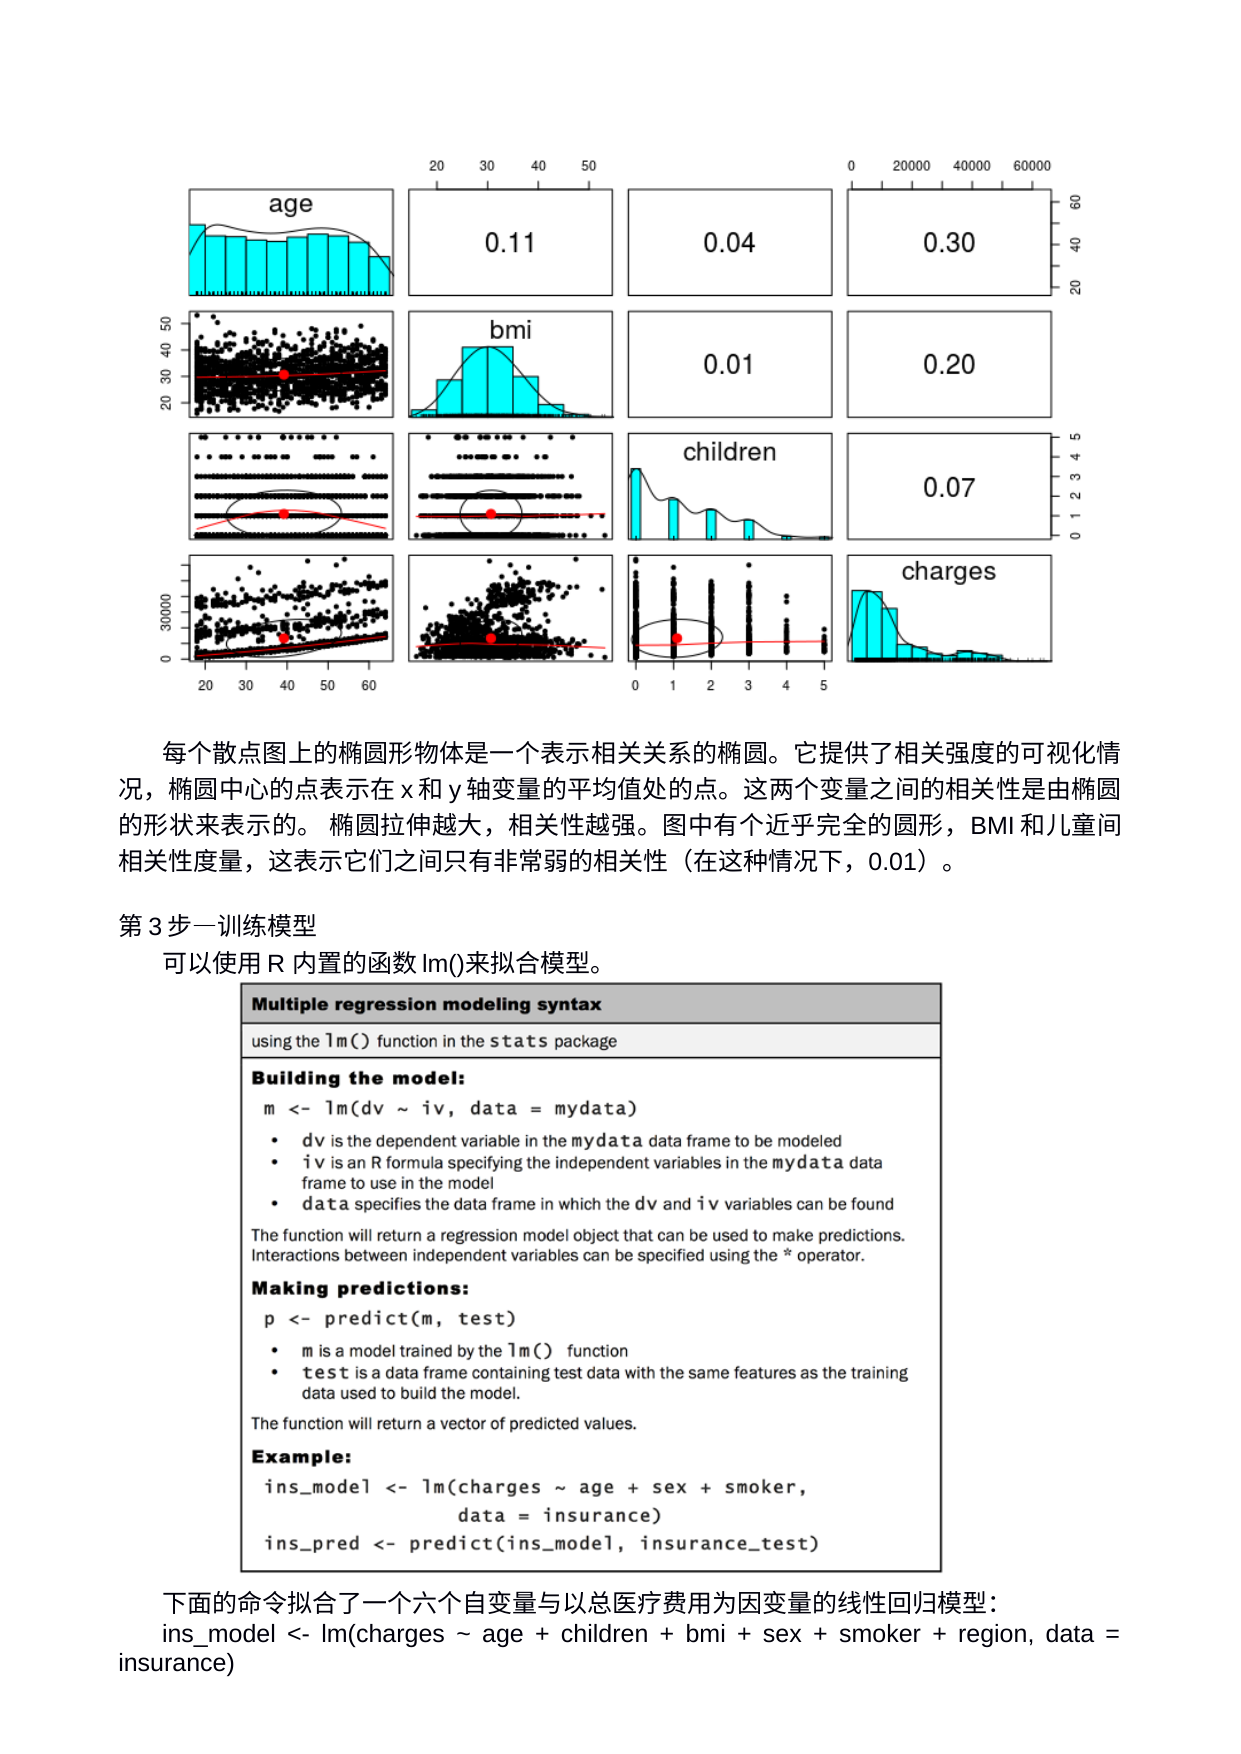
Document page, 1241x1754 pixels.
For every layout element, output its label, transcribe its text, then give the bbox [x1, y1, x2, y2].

text 第3步—训练模型 [118, 907, 1122, 943]
text 下面的命令拟合了一个六个自变量与以总医疗费用为因变量的线性回归模型： [118, 1583, 1122, 1619]
text 每个散点图上的椭圆形物体是一个表示相关关系的椭圆。它提供了相关强度的可视化情况，椭圆中心的点表示在x和y轴变量的平均值处的点。这两个变量之间的相关性是由椭圆的形状来表示的。 椭圆拉伸越大，相关性越强。图中有个近乎完全的圆形，BMI和儿童间相关性度量，这表示它们之间只有非常弱的相关性（在这种情况下，0.01）。 [118, 733, 1122, 878]
text ins_model <- lm(charges ~ age + children + bmi + sex + smoker + region, data = insurance) [118, 1619, 1122, 1677]
text 可以使用R 内置的函数lm()来拟合模型。 [118, 943, 1122, 979]
